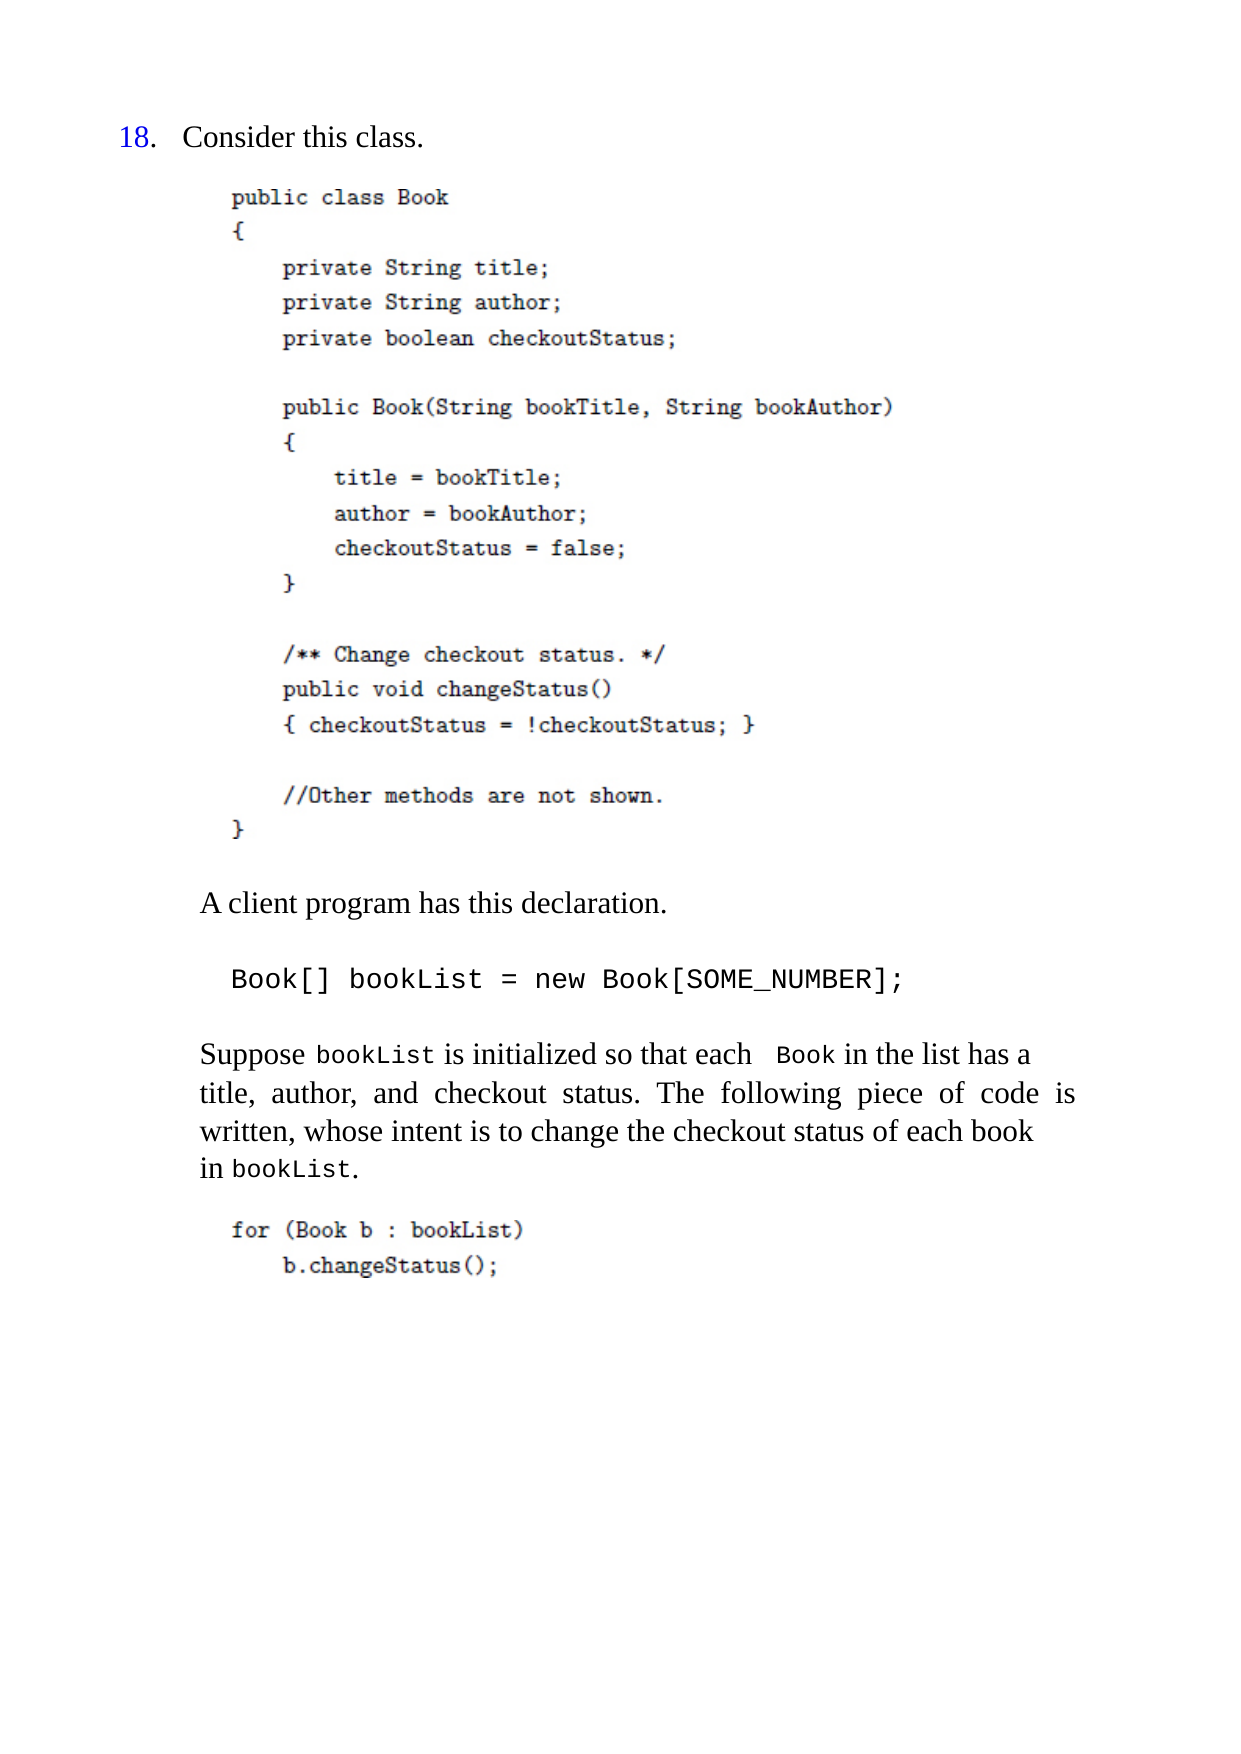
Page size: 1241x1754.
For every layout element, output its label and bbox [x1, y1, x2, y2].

picture [231, 189, 893, 839]
picture [231, 1220, 524, 1278]
